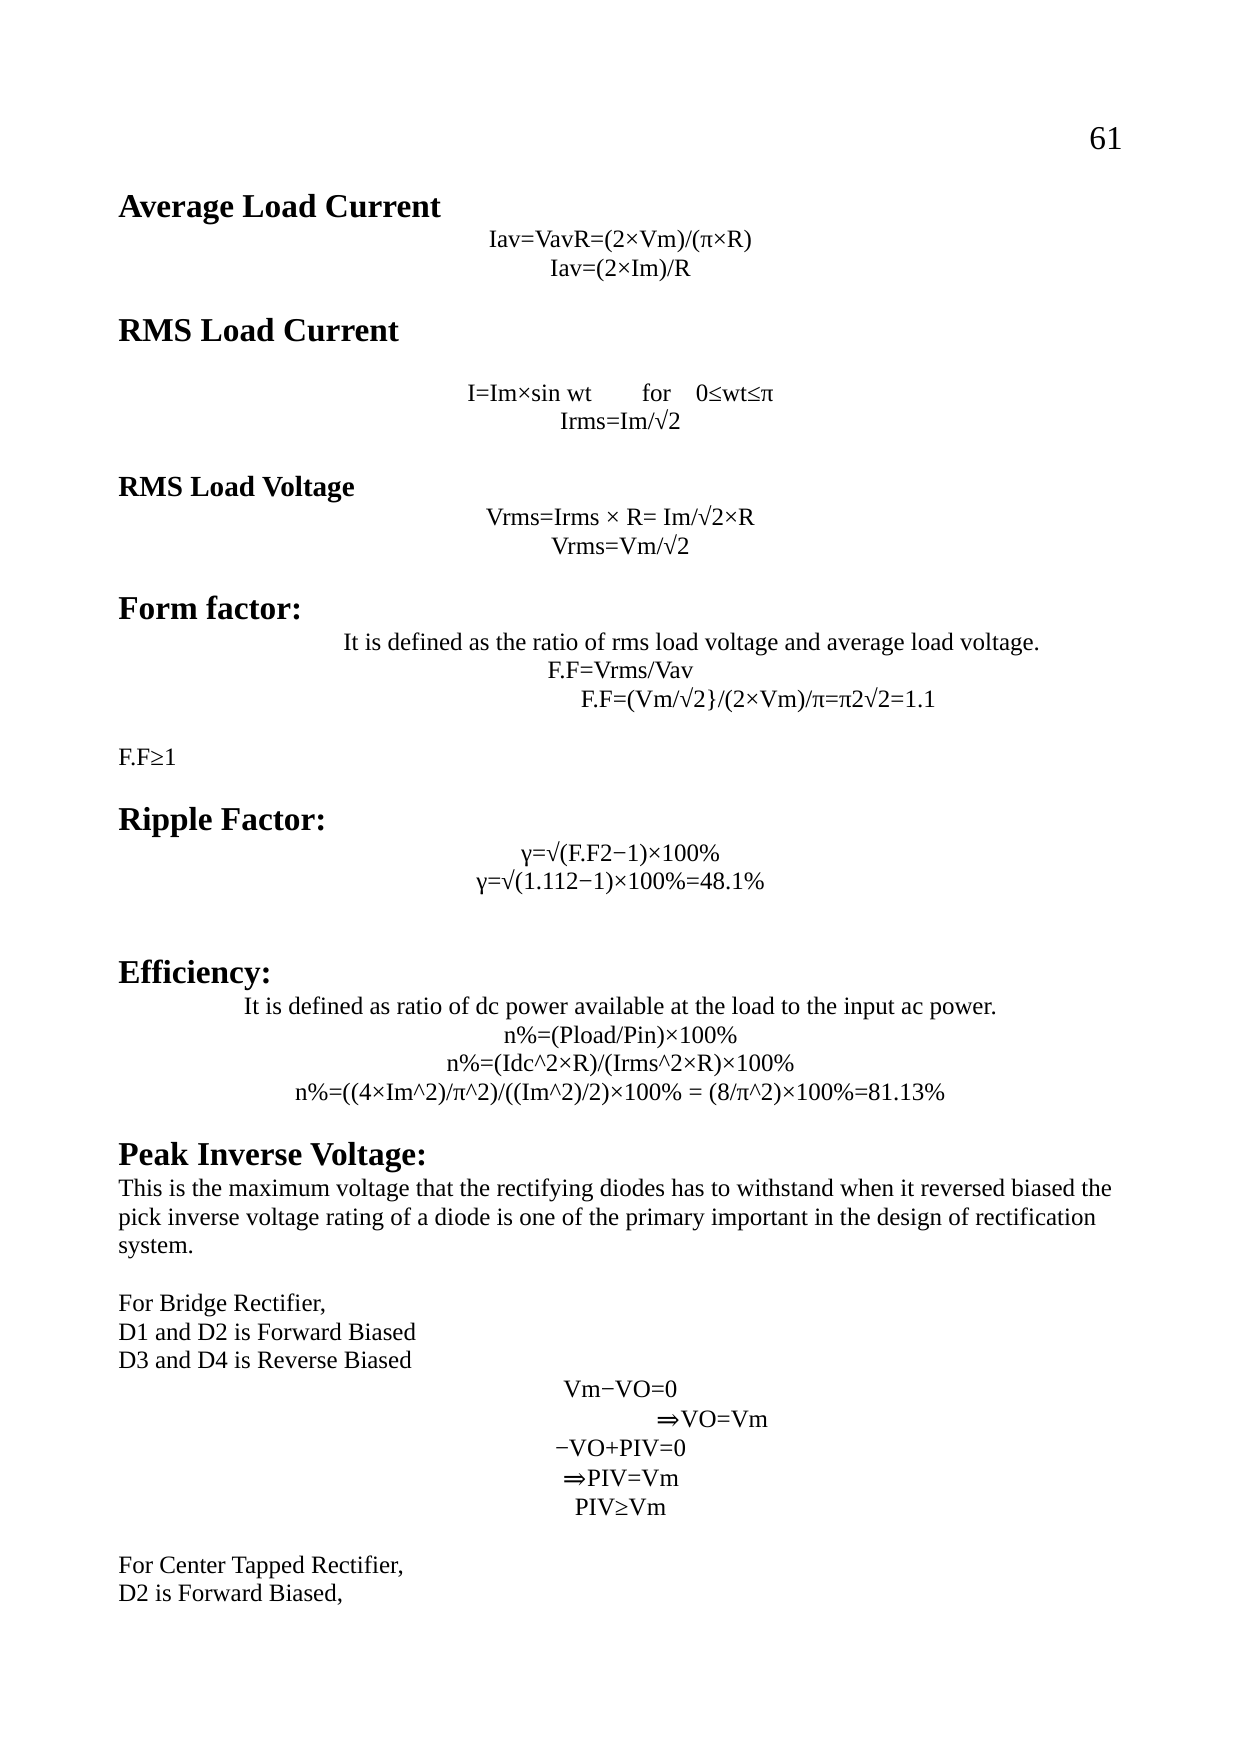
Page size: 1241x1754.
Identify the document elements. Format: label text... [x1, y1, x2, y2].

text Average Load Current [118, 186, 1122, 224]
text It is defined as the ratio of rms load voltage and average load voltage. [118, 627, 1122, 656]
text PIV≥Vm [118, 1492, 1122, 1521]
text n%=(Idc^2×R)/(Irms^2×R)×100% [118, 1048, 1122, 1077]
text D1 and D2 is Forward Biased [118, 1317, 1122, 1346]
text Peak Inverse Voltage: [118, 1135, 1122, 1173]
text n%=((4×Im^2)/π^2)/((Im^2)/2)×100% = (8/π^2)×100%=81.13% [118, 1077, 1122, 1106]
text For Center Tapped Rectifier, [118, 1550, 1122, 1578]
text It is defined as ratio of dc power available at the load to the input ac power. [118, 991, 1122, 1020]
text F.F≥1 [118, 742, 1122, 771]
text Ripple Factor: [118, 799, 1122, 838]
text D3 and D4 is Reverse Biased [118, 1346, 1122, 1374]
text Iav=(2×Im)/R [118, 253, 1122, 282]
text −VO+PIV=0 [118, 1433, 1122, 1462]
text For Bridge Rectifier, [118, 1288, 1122, 1317]
text RMS Load Current [118, 311, 1122, 349]
text Vrms=Vm/√2 [118, 531, 1122, 560]
text RMS Load Voltage [118, 469, 1122, 502]
text γ=√(1.112−1)×100%=48.1% [118, 866, 1122, 895]
text Iav=VavR=(2×Vm)/(π×R) [118, 224, 1122, 253]
text D2 is Forward Biased, [118, 1578, 1122, 1607]
text This is the maximum voltage that the rectifying diodes has to withstand when it reversed biased the pick inverse voltage rating of a diode is one of the primary important in the design of rectification system. [118, 1173, 1122, 1259]
text γ=√(F.F2−1)×100% [118, 838, 1122, 866]
text F.F=Vrms/Vav [118, 656, 1122, 684]
text Vm−VO=0 [118, 1374, 1122, 1403]
text Vrms=Irms × R= Im/√2×R [118, 502, 1122, 531]
text Form factor: [118, 588, 1122, 627]
text Efficiency: [118, 953, 1122, 991]
text Irms=Im/√2 [118, 406, 1122, 435]
text F.F=(Vm/√2}/(2×Vm)/π=π2√2=1.1 [118, 684, 1122, 713]
text n%=(Pload/Pin)×100% [118, 1020, 1122, 1048]
text ⇒PIV=Vm [118, 1462, 1122, 1492]
text ⇒VO=Vm [118, 1403, 1122, 1433]
text I=Im×sin wt for 0≤wt≤π [118, 378, 1122, 406]
